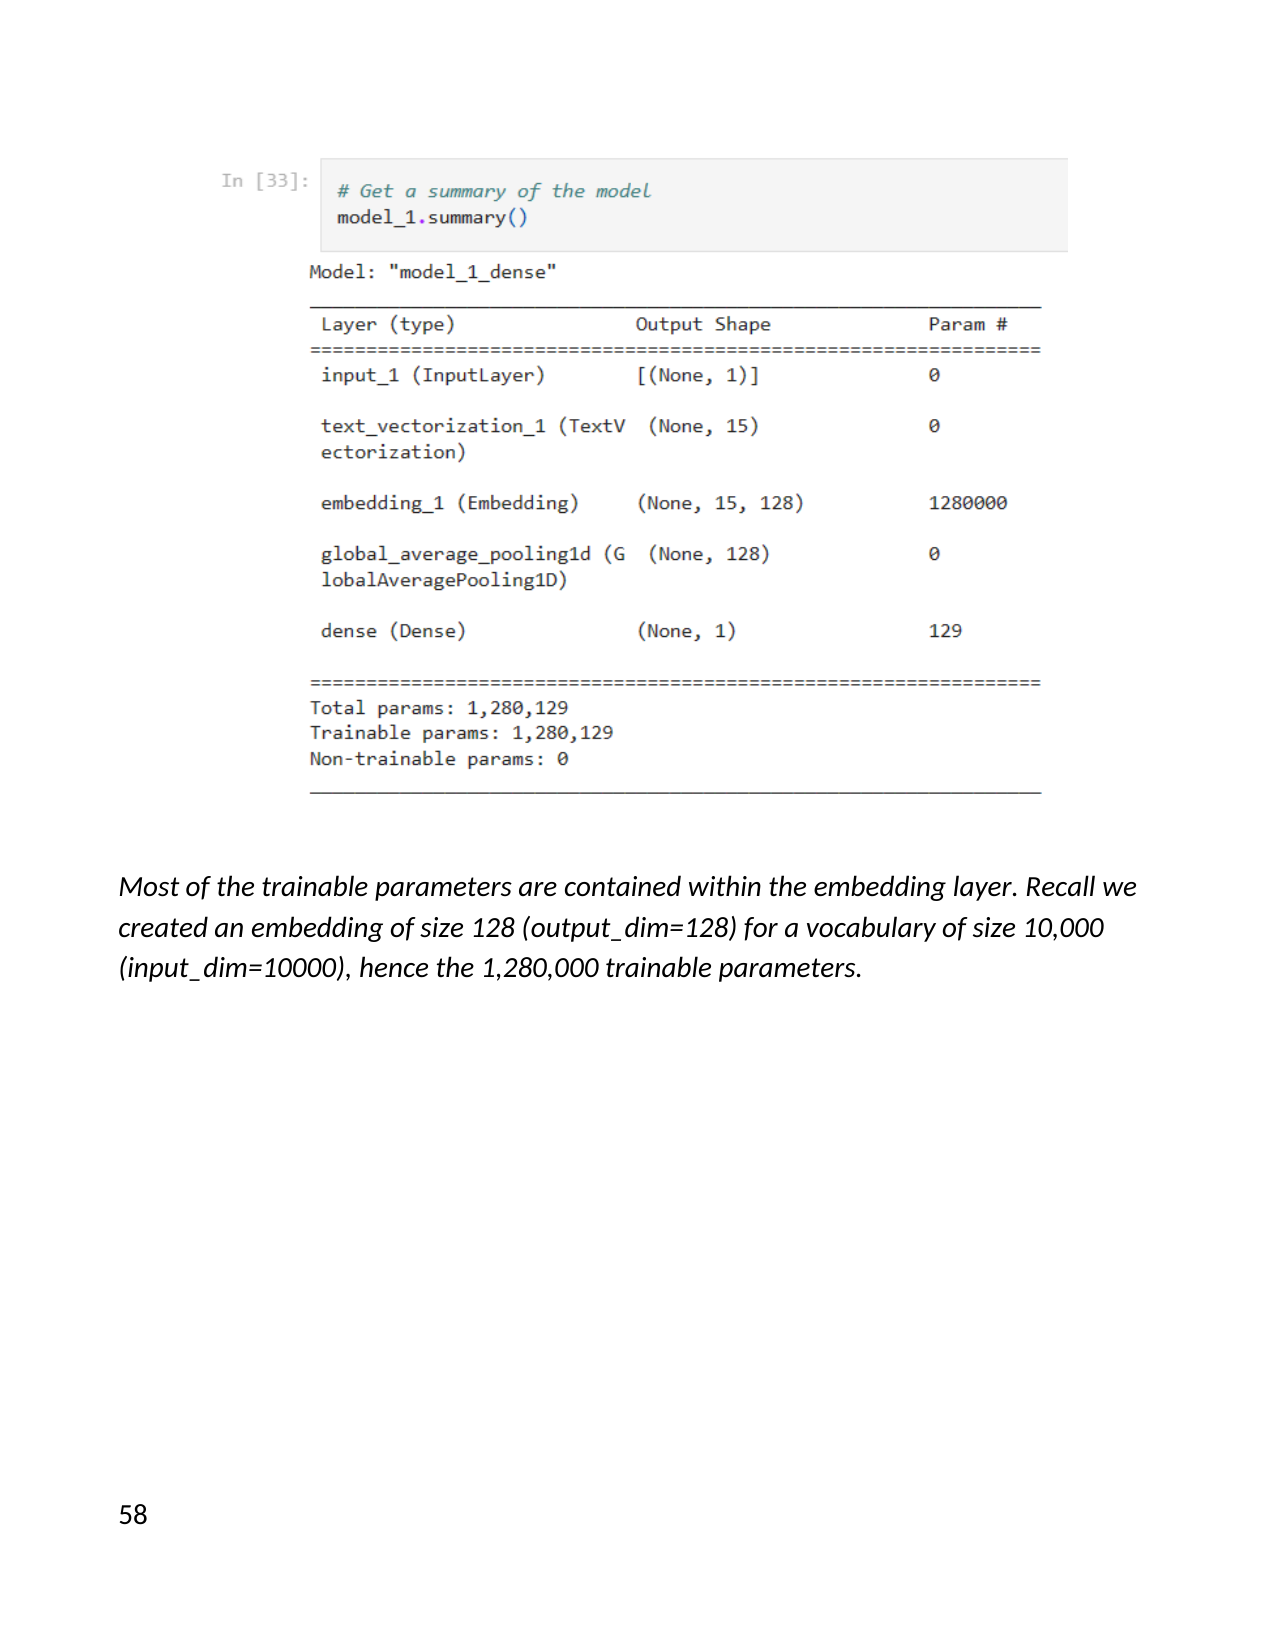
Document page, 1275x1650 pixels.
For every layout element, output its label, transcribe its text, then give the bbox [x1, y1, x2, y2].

picture [207, 140, 1068, 807]
text Most of the trainable parameters are contained within the embedding layer. Recall we created an embedding of size 128 (output_dim=128) for a vocabulary of size 10,000 (input_dim=10000), hence the 1,280,000 trainable parameters. [118, 868, 1157, 985]
